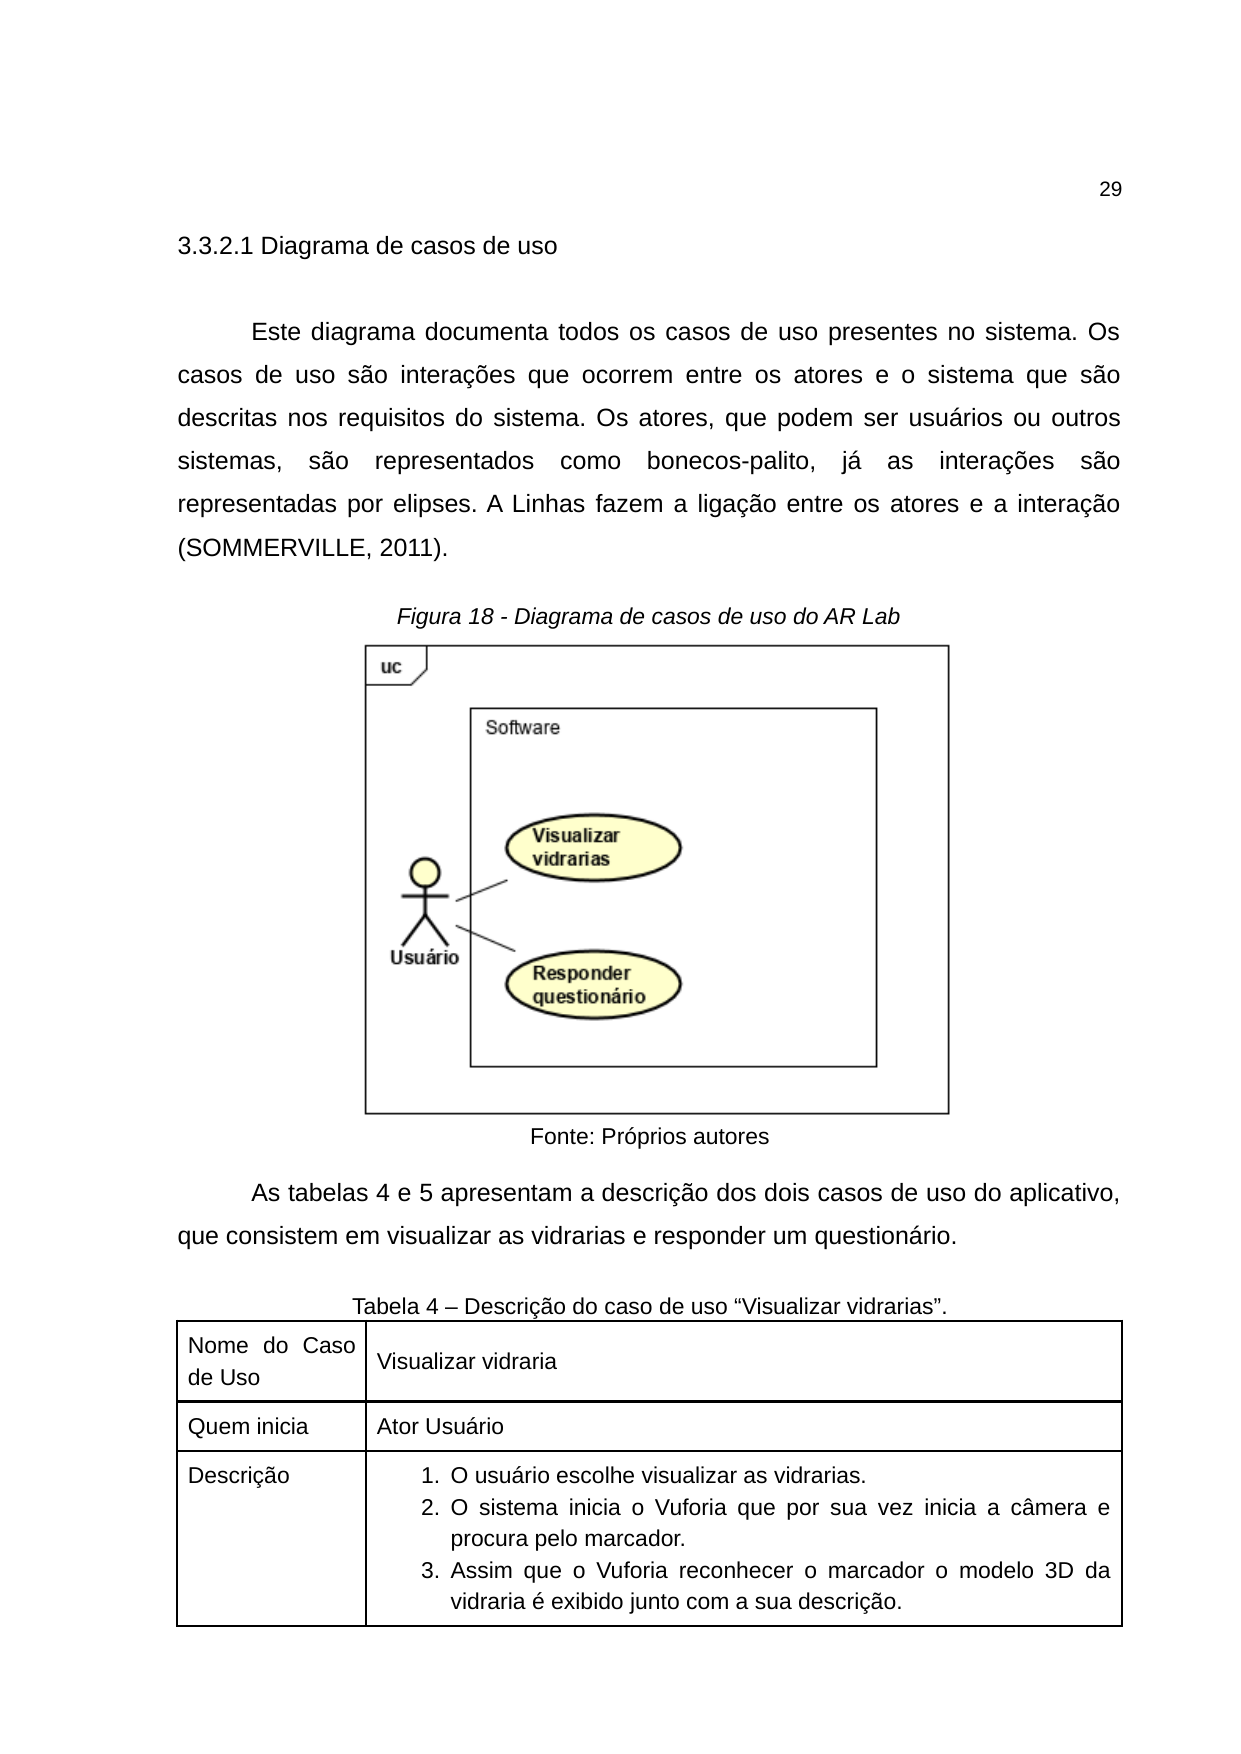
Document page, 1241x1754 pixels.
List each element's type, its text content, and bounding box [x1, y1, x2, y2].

table_cell O usuário escolhe visualizar as vidrarias. O sistema inicia o Vuforia que por sua vez inicia a câmera e procura pelo marcador. Assim que o Vuforia reconhecer o marcador o modelo 3D da vidraria é exibido junto com a sua descrição. O usuário pode mudar a vidraria em exibição. [367, 1452, 1121, 1625]
table_cell Descrição [178, 1452, 365, 1625]
table_cell Ator Usuário [367, 1403, 1121, 1449]
subtitle 3.3.2.1 Diagrama de casos de uso [177, 231, 1122, 259]
text Fonte: Próprios autores [177, 1123, 1122, 1149]
text Figura 18 - Diagrama de casos de uso do AR Lab [283, 603, 1016, 629]
table_header Nome do Caso de Uso [178, 1322, 365, 1400]
text As tabelas 4 e 5 apresentam a descrição dos dois casos de uso do aplicativo, que consistem em visualizar as vidrarias e responder um questionário. [177, 1178, 1122, 1250]
picture [362, 639, 955, 1121]
table_header Visualizar vidraria [367, 1322, 1121, 1400]
text Tabela 4 – Descrição do caso de uso “Visualizar vidrarias”. [177, 1293, 1122, 1319]
text Este diagrama documenta todos os casos de uso presentes no sistema. Os casos de uso são interações que ocorrem entre os atores e o sistema que são descritas nos requisitos do sistema. Os atores, que podem ser usuários ou outros sistemas, são representados como bonecos-palito, já as interações são representadas por elipses. A Linhas fazem a ligação entre os atores e a interação (SOMMERVILLE, 2011). [177, 317, 1122, 561]
table_cell Quem inicia [178, 1403, 365, 1449]
